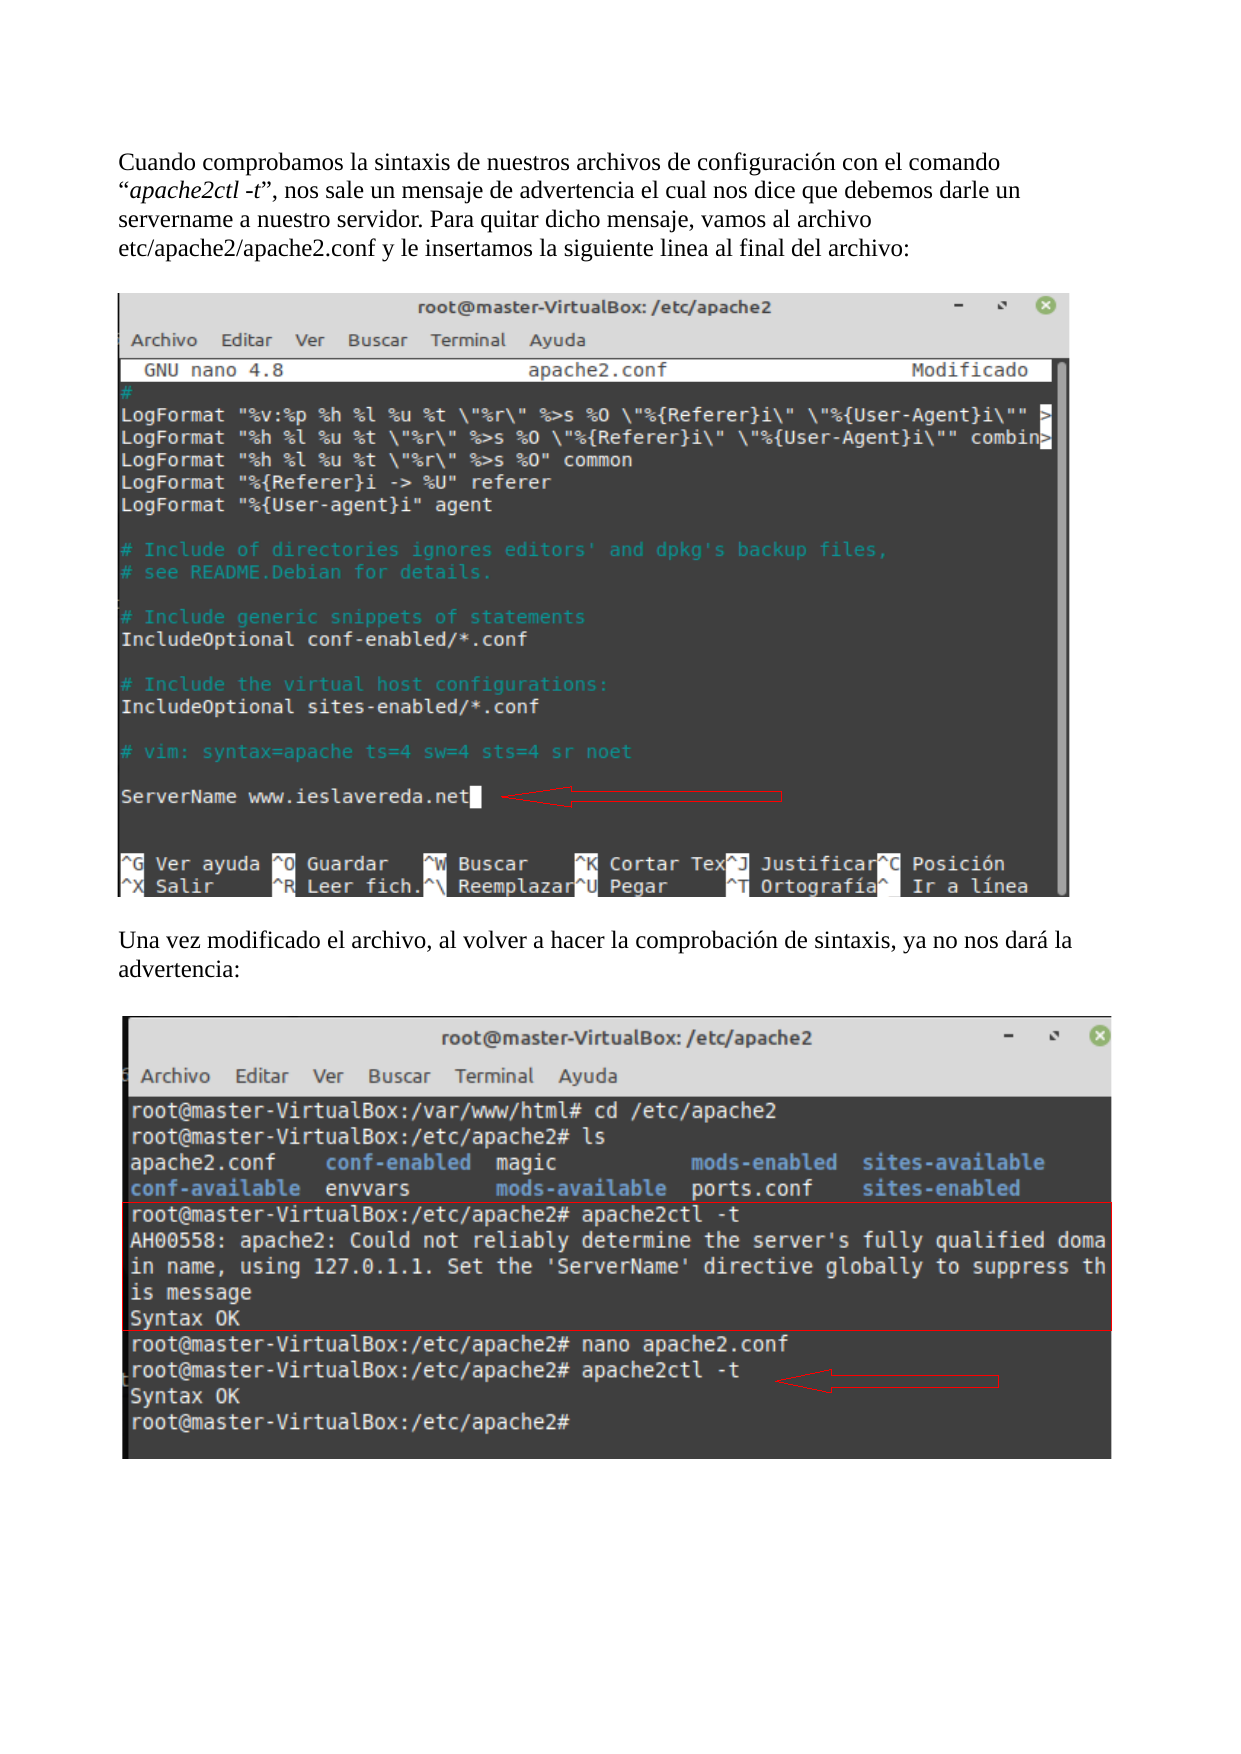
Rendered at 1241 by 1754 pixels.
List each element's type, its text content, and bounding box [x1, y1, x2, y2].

text Cuando comprobamos la sintaxis de nuestros archivos de configuración con el comando “apache2ctl -t”, nos sale un mensaje de advertencia el cual nos dice que debemos darle un servername a nuestro servidor. Para quitar dicho mensaje, vamos al archivo etc/apache2/apache2.conf y le insertamos la siguiente linea al final del archivo: [118, 147, 1122, 262]
text Una vez modificado el archivo, al volver a hacer la comprobación de sintaxis, ya no nos dará la advertencia: [118, 925, 1122, 982]
picture [862, 293, 1070, 897]
picture [886, 1016, 1112, 1202]
picture [886, 1203, 1111, 1330]
picture [886, 1331, 1112, 1459]
picture [886, 1376, 998, 1387]
